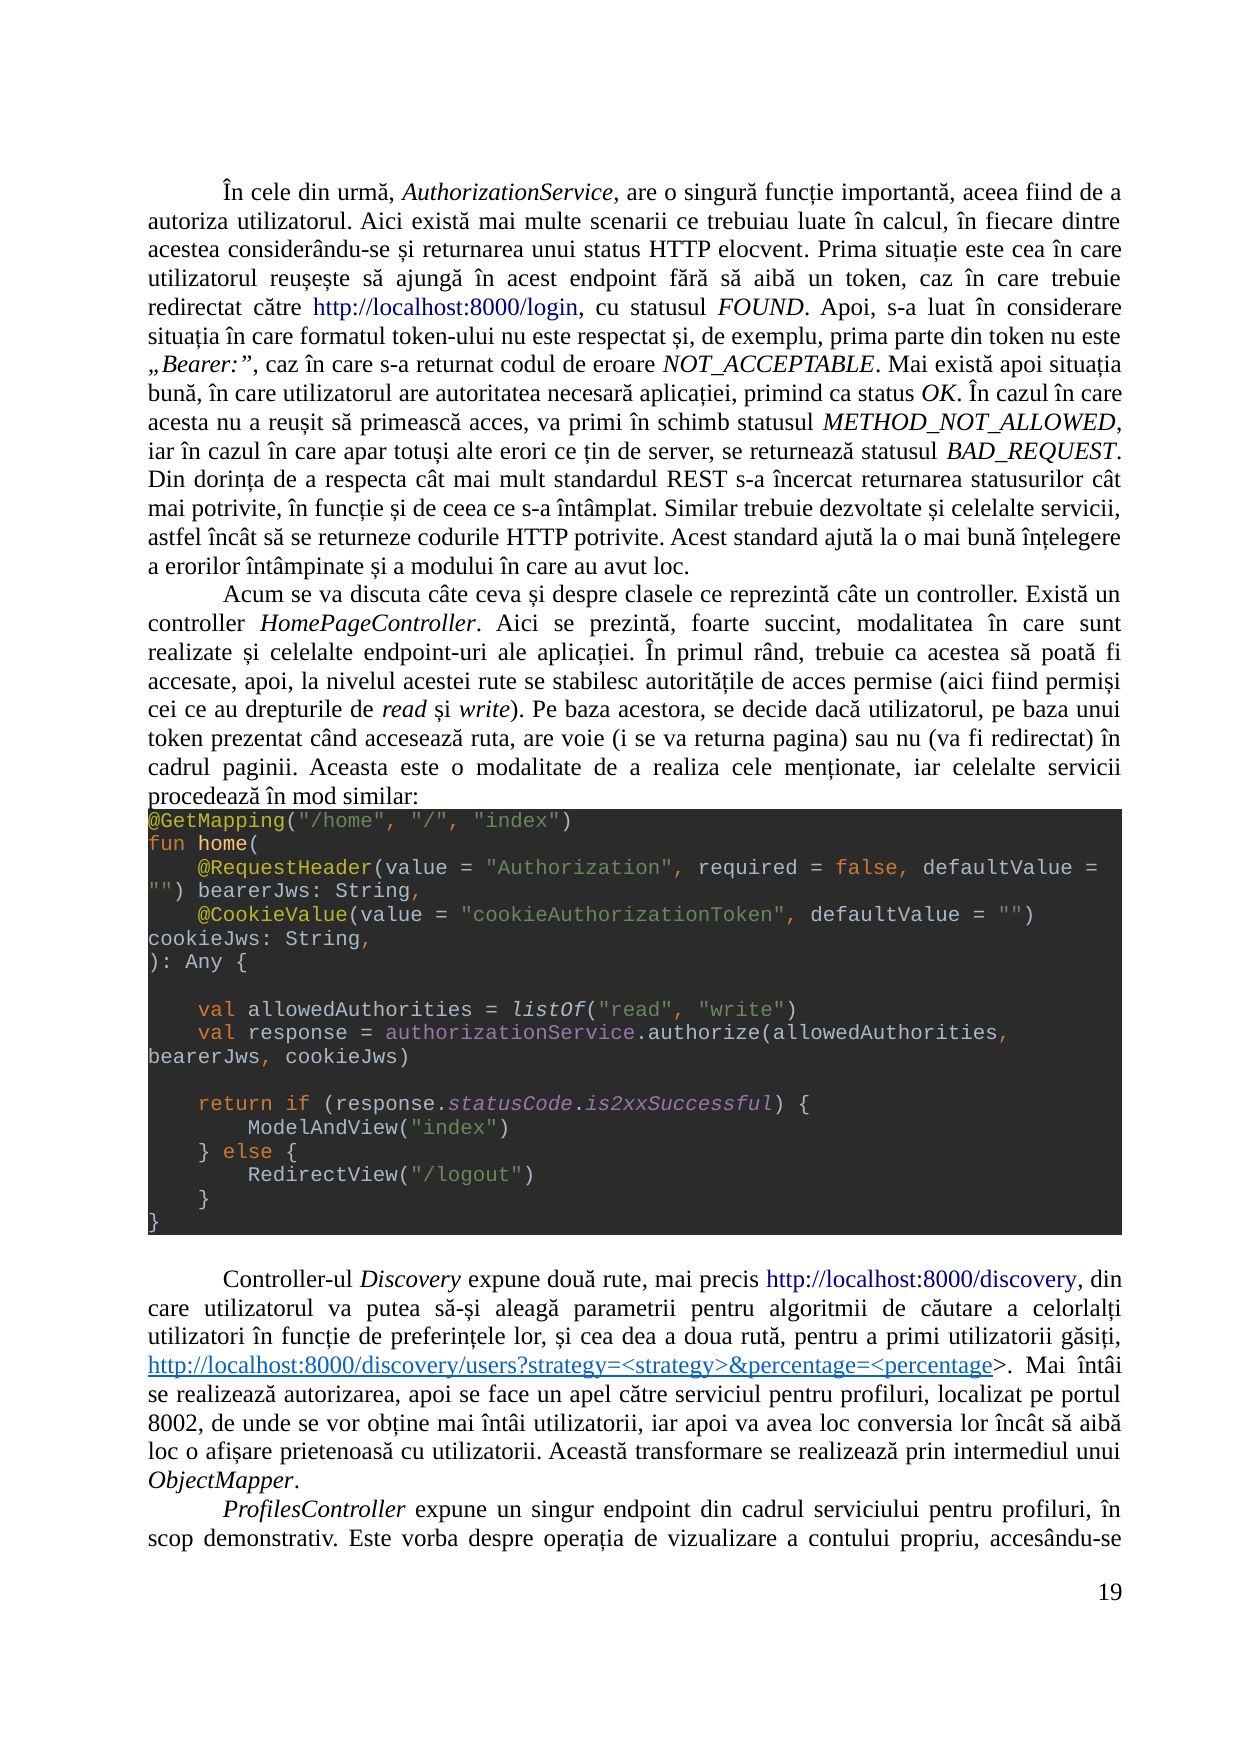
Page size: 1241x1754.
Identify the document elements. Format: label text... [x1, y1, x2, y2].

text În cele din urmă, AuthorizationService, are o singură funcție importantă, aceea fiind de a autoriza utilizatorul. Aici există mai multe scenarii ce trebuiau luate în calcul, în fiecare dintre acestea considerându-se și returnarea unui status HTTP elocvent. Prima situație este cea în care utilizatorul reușește să ajungă în acest endpoint fără să aibă un token, caz în care trebuie redirectat către http://localhost:8000/login, cu statusul FOUND. Apoi, s-a luat în considerare situația în care formatul token-ului nu este respectat și, de exemplu, prima parte din token nu este „Bearer:”, caz în care s-a returnat codul de eroare NOT_ACCEPTABLE. Mai există apoi situația bună, în care utilizatorul are autoritatea necesară aplicației, primind ca status OK. În cazul în care acesta nu a reușit să primească acces, va primi în schimb statusul METHOD_NOT_ALLOWED, iar în cazul în care apar totuși alte erori ce țin de server, se returnează statusul BAD_REQUEST. Din dorința de a respecta cât mai mult standardul REST s-a încercat returnarea statusurilor cât mai potrivite, în funcție și de ceea ce s-a întâmplat. Similar trebuie dezvoltate și celelalte servicii, astfel încât să se returneze codurile HTTP potrivite. Acest standard ajută la o mai bună înțelegere a erorilor întâmpinate și a modului în care au avut loc. [148, 177, 1122, 579]
text Acum se va discuta câte ceva și despre clasele ce reprezintă câte un controller. Există un controller HomePageController. Aici se prezintă, foarte succint, modalitatea în care sunt realizate și celelalte endpoint-uri ale aplicației. În primul rând, trebuie ca acestea să poată fi accesate, apoi, la nivelul acestei rute se stabilesc autoritățile de acces permise (aici fiind permiși cei ce au drepturile de read și write). Pe baza acestora, se decide dacă utilizatorul, pe baza unui token prezentat când accesează ruta, are voie (i se va returna pagina) sau nu (va fi redirectat) în cadrul paginii. Aceasta este o modalitate de a realiza cele menționate, iar celelalte servicii procedează în mod similar: [148, 579, 1122, 809]
text @GetMapping("/home", "/", "index") fun home( @RequestHeader(value = "Authorization", required = false, defaultValue = "") bearerJws: String, @CookieValue(value = "cookieAuthorizationToken", defaultValue = "") cookieJws: String, ): Any { val allowedAuthorities = listOf("read", "write") val response = authorizationService.authorize(allowedAuthorities, bearerJws, cookieJws) return if (response.statusCode.is2xxSuccessful) { ModelAndView("index") } else { RedirectView("/logout") } } [148, 809, 1122, 1235]
text Controller-ul Discovery expune două rute, mai precis http://localhost:8000/discovery, din care utilizatorul va putea să-și aleagă parametrii pentru algoritmii de căutare a celorlalți utilizatori în funcție de preferințele lor, și cea dea a doua rută, pentru a primi utilizatorii găsiți, http://localhost:8000/discovery/users?strategy=<strategy>&percentage=<percentage>. Mai întâi se realizează autorizarea, apoi se face un apel către serviciul pentru profiluri, localizat pe portul 8002, de unde se vor obține mai întâi utilizatorii, iar apoi va avea loc conversia lor încât să aibă loc o afișare prietenoasă cu utilizatorii. Această transformare se realizează prin intermediul unui ObjectMapper. [148, 1264, 1122, 1494]
text ProfilesController expune un singur endpoint din cadrul serviciului pentru profiluri, în scop demonstrativ. Este vorba despre operația de vizualizare a contului propriu, accesându-se [148, 1494, 1122, 1551]
